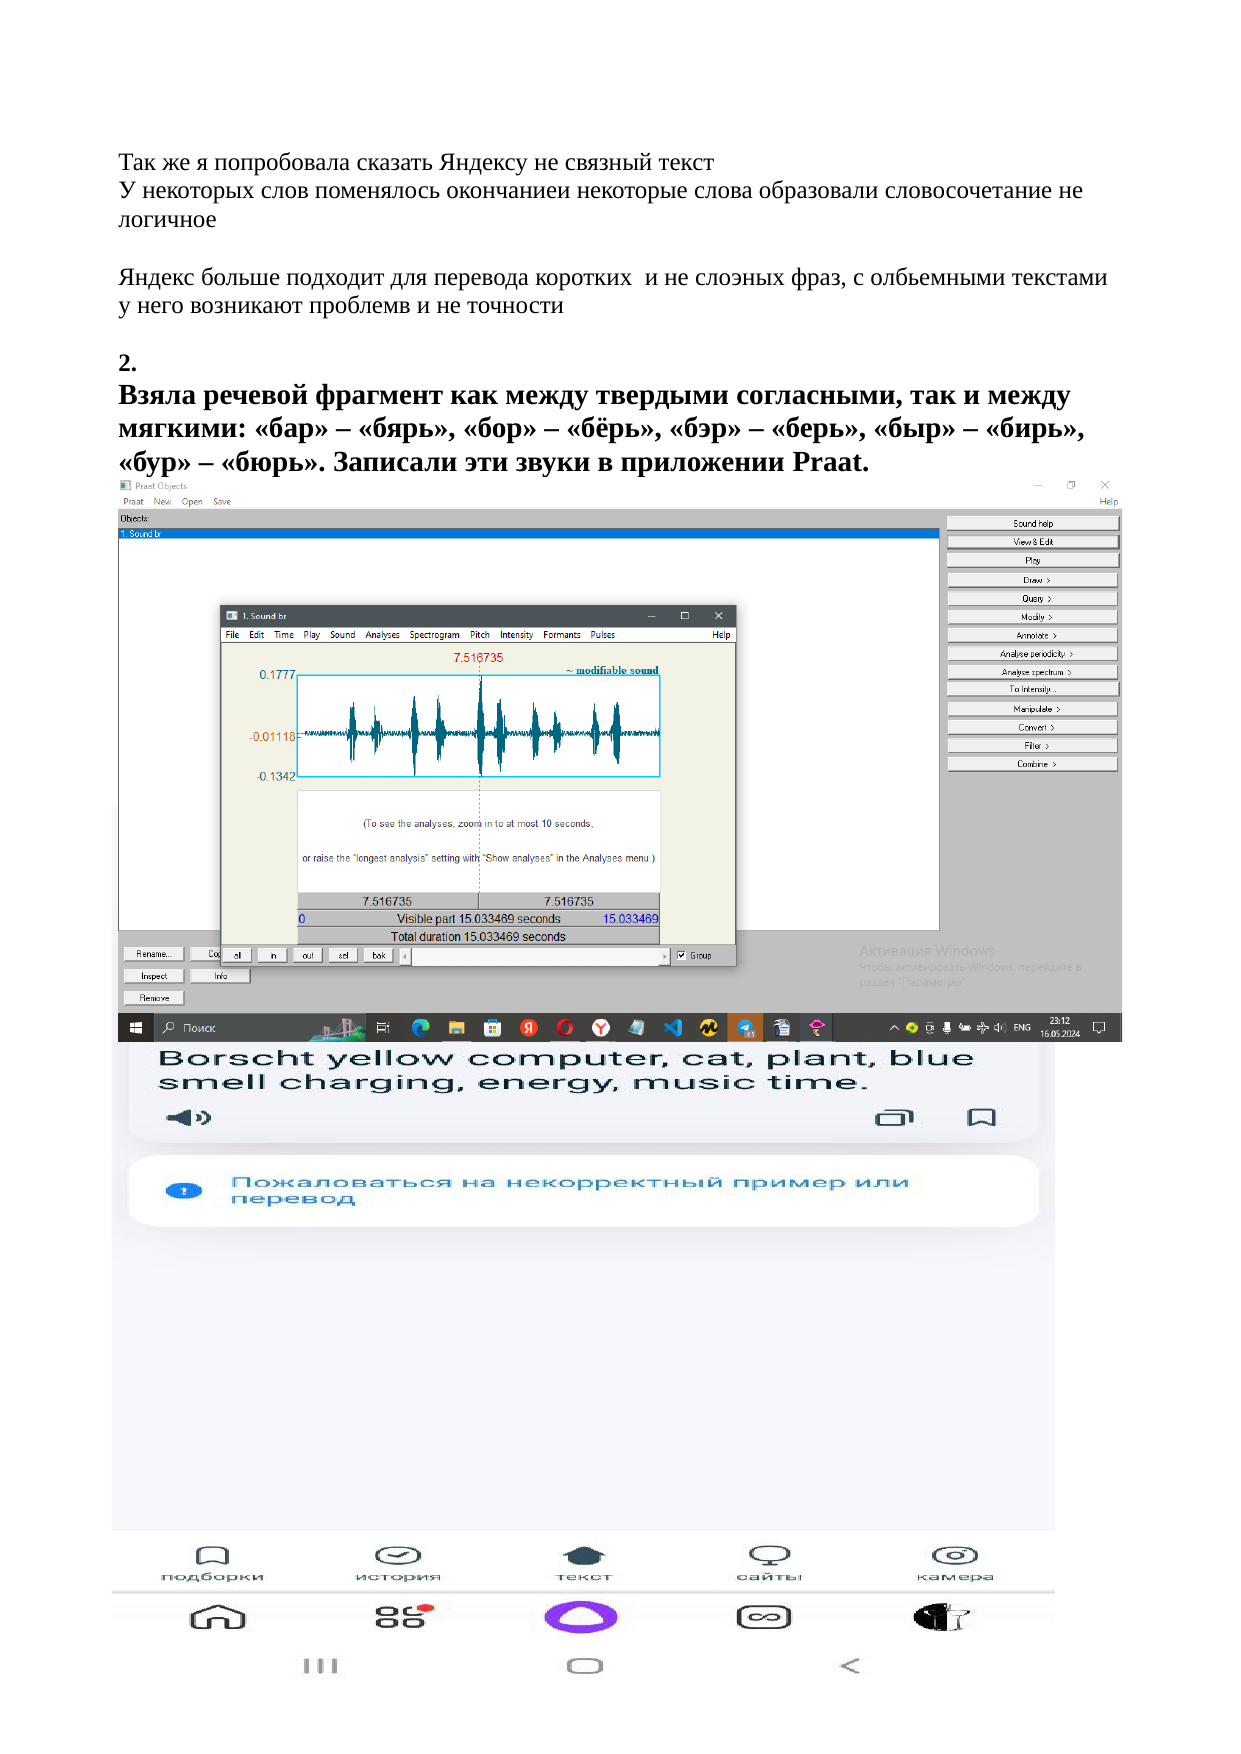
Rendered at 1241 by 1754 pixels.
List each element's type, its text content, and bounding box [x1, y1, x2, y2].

text Взяла речевой фрагмент как между твердыми согласными, так и между мягкими: «бар» – «бярь», «бор» – «бёрь», «бэр» – «берь», «быр» – «бирь», «бур» – «бюрь». Записали эти звуки в приложении Praat. [118, 377, 1122, 477]
picture [111, 477, 1123, 1689]
text Так же я попробовала сказать Яндексу не связный текст [118, 147, 1122, 176]
text 2. [118, 348, 1122, 377]
text Яндекс больше подходит для перевода коротких и не слоэных фраз, с олбьемными текстами у него возникают проблемв и не точности [118, 262, 1122, 319]
text У некоторых слов поменялось окончаниеи некоторые слова образовали словосочетание не логичное [118, 176, 1122, 233]
